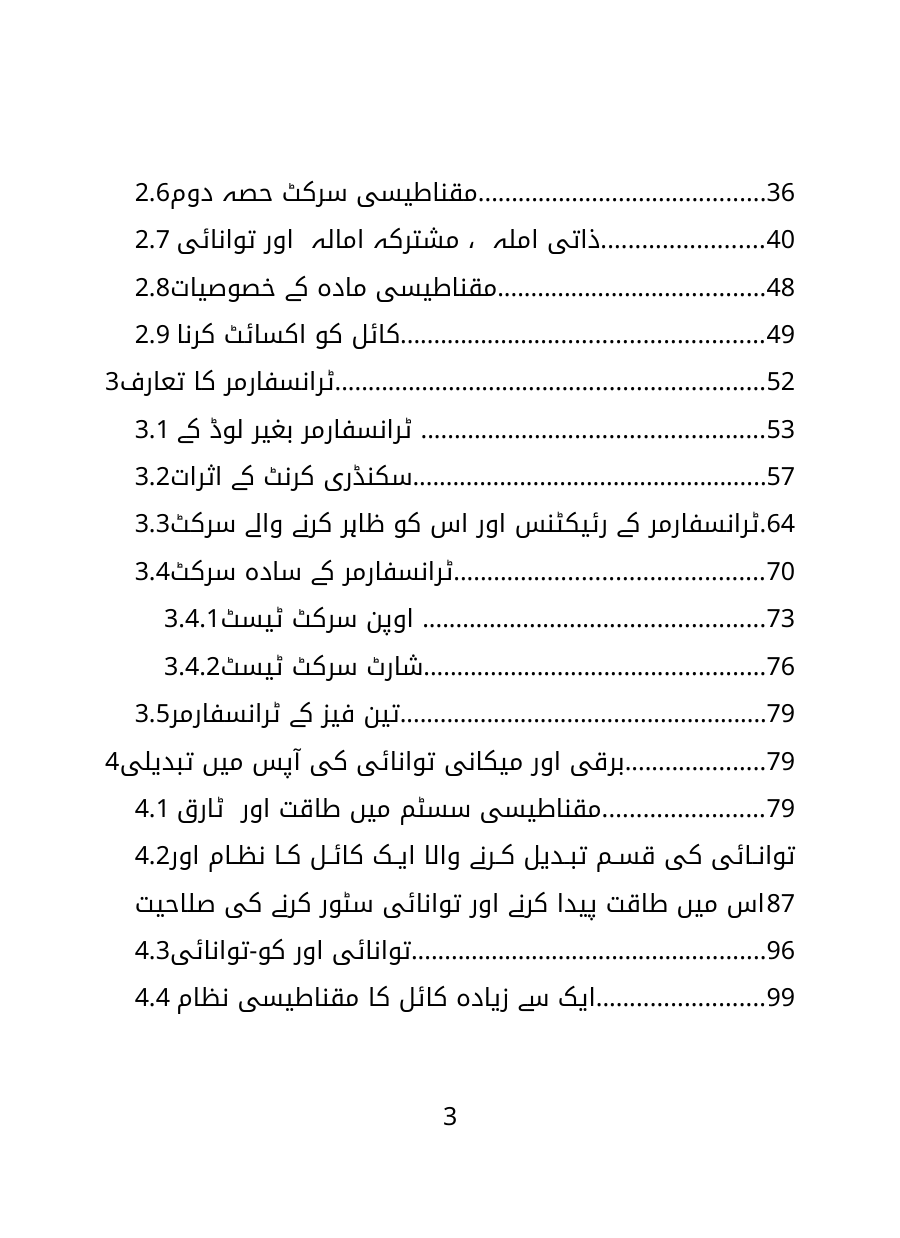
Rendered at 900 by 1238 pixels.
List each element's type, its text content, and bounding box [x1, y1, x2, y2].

text 3.4.1اوپن سرکٹ ٹیسٹ 73 [164, 596, 795, 643]
text 2.7 ذاتی املہ ، مشترکہ امالہ اور توانائی 40 [134, 216, 795, 264]
text 4.1 مقناطیسی سسٹم میں طاقت اور ٹارق 79 [134, 785, 795, 833]
text 2.8مقناطیسی مادہ کے خصوصیات 48 [134, 264, 795, 311]
text 4.2توانائی کی قسم تبدیل کرنے والا ایک کائل کا نظام اور اس میں طاقت پیدا کرنے اور توانائی سٹور کرنے کی صلاحیت 87 [134, 833, 795, 927]
text 2.9 کائل کو اکسائٹ کرنا 49 [134, 311, 795, 359]
text 3.2سکنڈری کرنٹ کے اثرات 57 [134, 453, 795, 501]
text 4.4 ایک سے زیادہ کائل کا مقناطیسی نظام 99 [134, 975, 795, 1022]
text 3.4.2شارٹ سرکٹ ٹیسٹ 76 [164, 643, 795, 690]
text 4برقی اور میکانی توانائی کی آپس میں تبدیلی 79 [105, 738, 795, 785]
text 3ٹرانسفارمر کا تعارف 52 [105, 359, 795, 406]
text 3.4ٹرانسفارمر کے سادہ سرکٹ 70 [134, 548, 795, 596]
text 3.3ٹرانسفارمر کے رئیکٹنس اور اس کو ظاہر کرنے والے سرکٹ 64 [134, 501, 795, 548]
text 4.3توانائی اور کو-توانائی 96 [134, 927, 795, 975]
text 2.6مقناطیسی سرکٹ حصہ دوم 36 [134, 169, 795, 216]
text 3.1 ٹرانسفارمر بغیر لوڈ کے 53 [134, 406, 795, 453]
text 3.5تین فیز کے ٹرانسفارمر 79 [134, 690, 795, 738]
